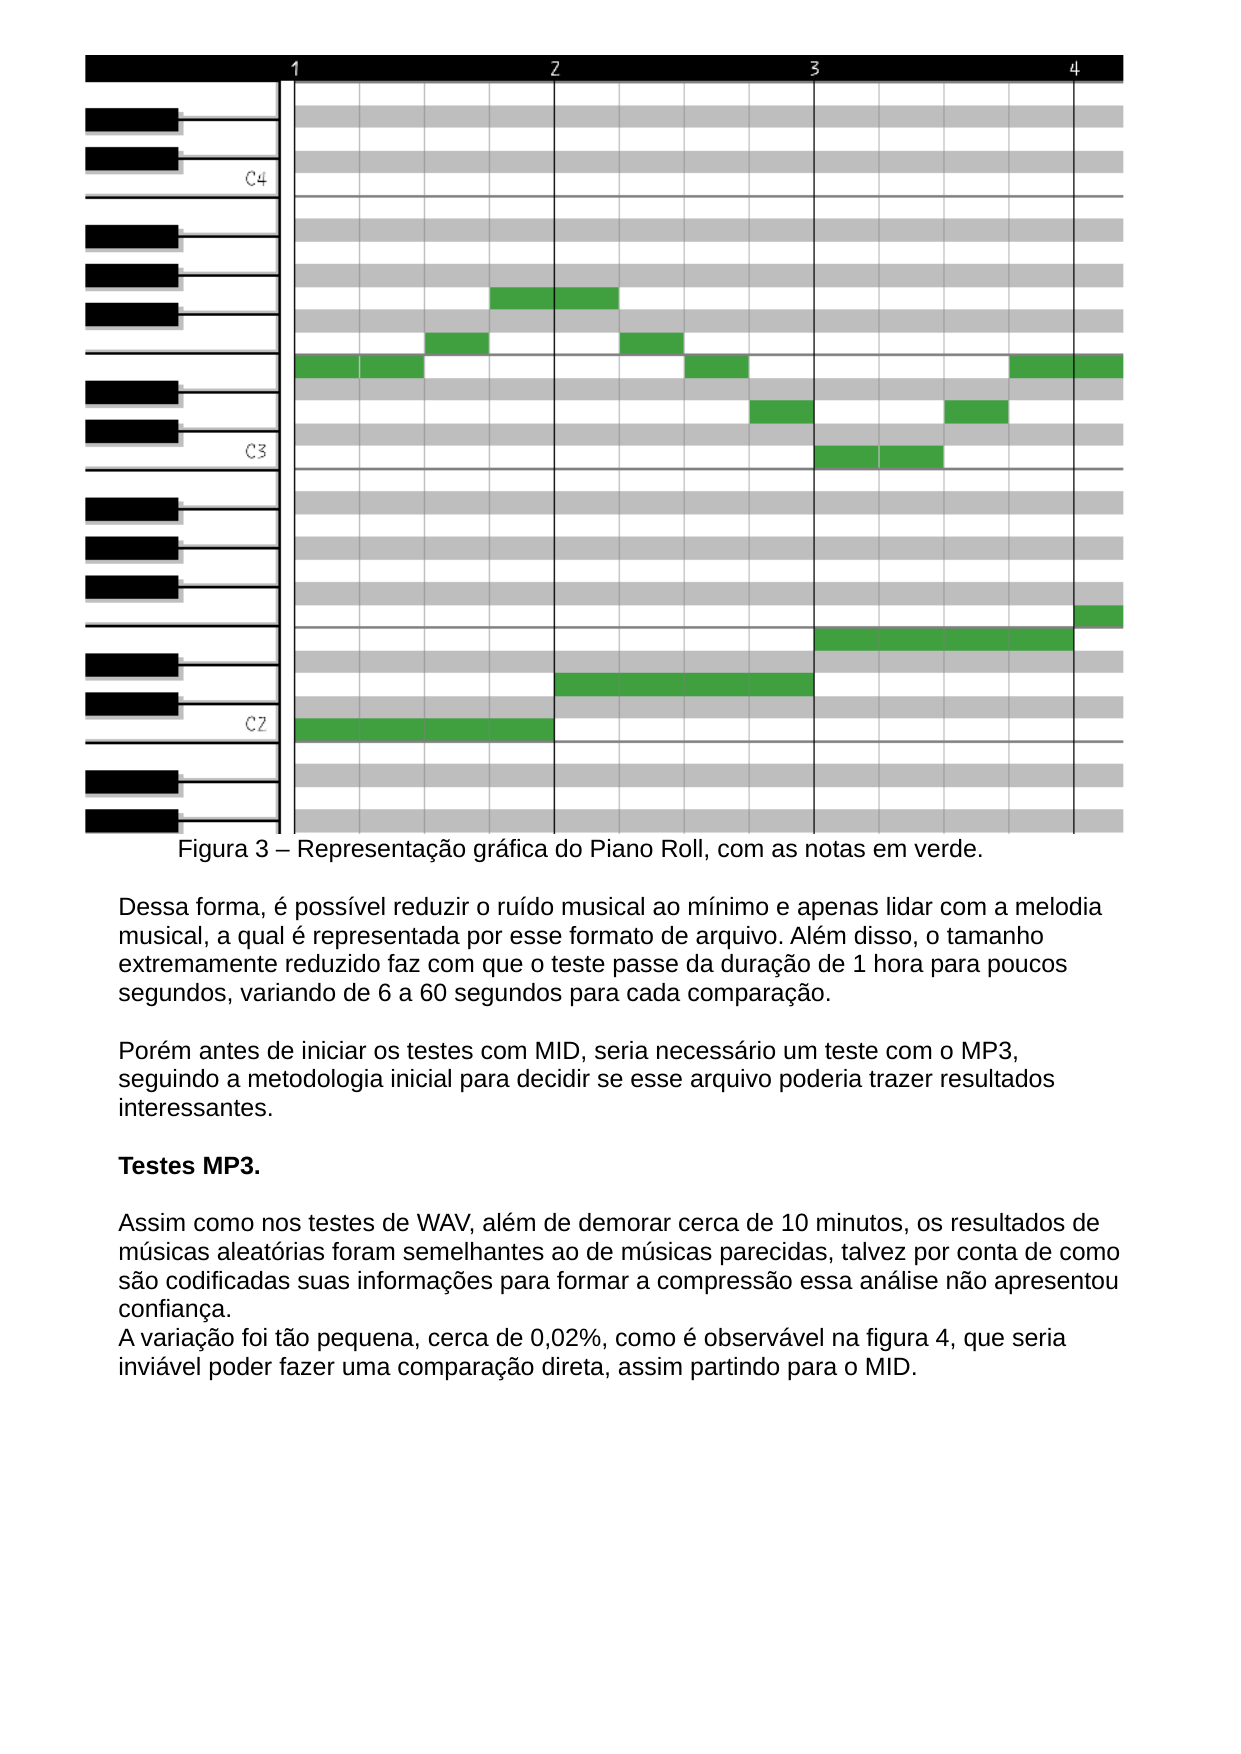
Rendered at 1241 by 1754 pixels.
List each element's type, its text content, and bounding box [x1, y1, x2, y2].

picture [85, 55, 1124, 834]
text Porém antes de iniciar os testes com MID, seria necessário um teste com o MP3, seguindo a metodologia inicial para decidir se esse arquivo poderia trazer resultados interessantes. [118, 1036, 1122, 1122]
text Assim como nos testes de WAV, além de demorar cerca de 10 minutos, os resultados de músicas aleatórias foram semelhantes ao de músicas parecidas, talvez por conta de como são codificadas suas informações para formar a compressão essa análise não apresentou confiança. [118, 1208, 1122, 1323]
text A variação foi tão pequena, cerca de 0,02%, como é observável na figura 4, que seria inviável poder fazer uma comparação direta, assim partindo para o MID. [118, 1323, 1122, 1381]
text Figura 3 – Representação gráfica do Piano Roll, com as notas em verde. [177, 834, 1063, 862]
text Dessa forma, é possível reduzir o ruído musical ao mínimo e apenas lidar com a melodia musical, a qual é representada por esse formato de arquivo. Além disso, o tamanho extremamente reduzido faz com que o teste passe da duração de 1 hora para poucos segundos, variando de 6 a 60 segundos para cada comparação. [118, 892, 1122, 1007]
text Testes MP3. [118, 1151, 1122, 1179]
